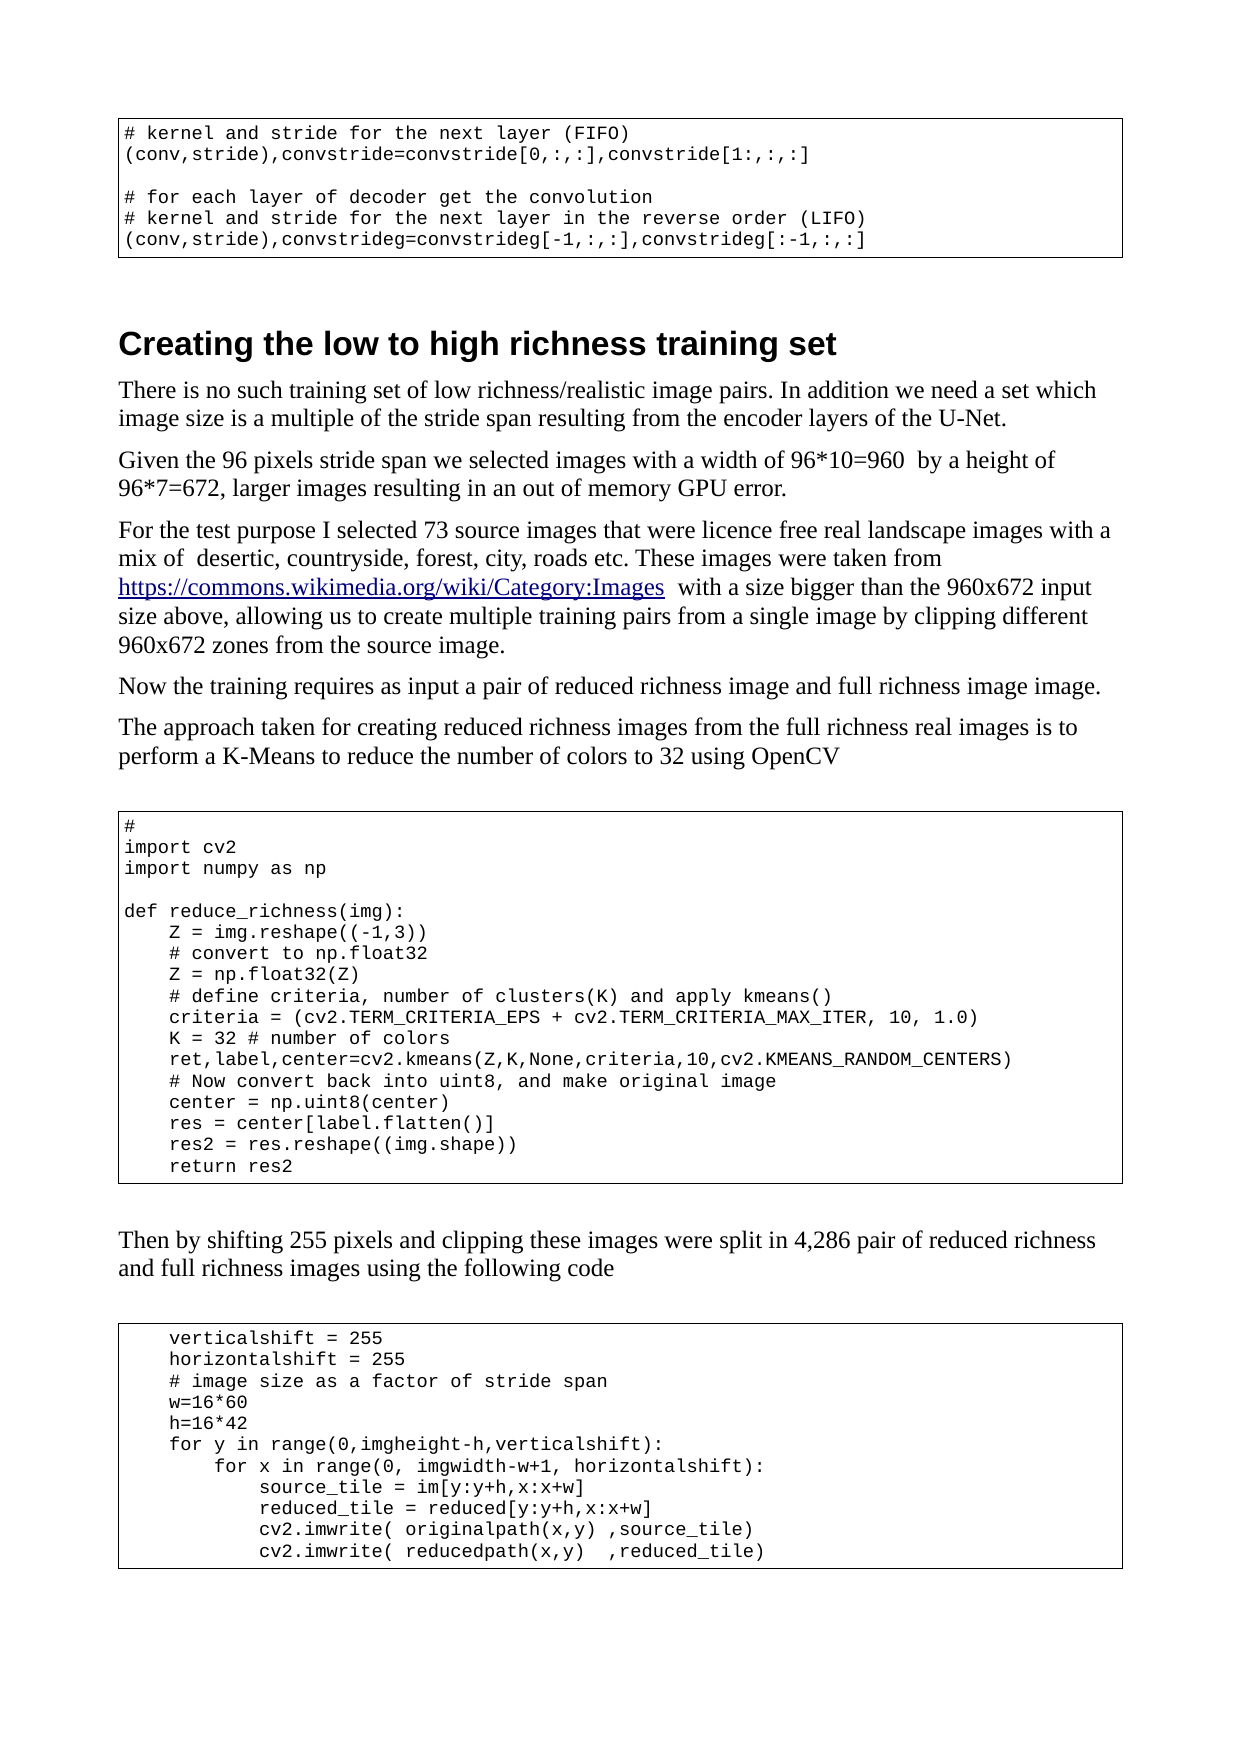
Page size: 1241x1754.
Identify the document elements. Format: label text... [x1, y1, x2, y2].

table_header # kernel and stride for the next layer (FIFO) (conv,stride),convstride=convstride[0,:,:],convstride[1:,:,:] # for each layer of decoder get the convolution # kernel and stride for the next layer in the reverse order (LIFO) (conv,stride),convstrideg=convstrideg[-1,:,:],convstrideg[:-1,:,:] [119, 119, 1122, 257]
text For the test purpose I selected 73 source images that were licence free real landscape images with a mix of desertic, countryside, forest, city, roads etc. These images were taken from https://commons.wikimedia.org/wiki/Category:Images with a size bigger than the 960x672 input size above, allowing us to create multiple training pairs from a single image by clipping different 960x672 zones from the source image. [118, 515, 1122, 658]
table_header # import cv2 import numpy as np def reduce_richness(img): Z = img.reshape((-1,3)) # convert to np.float32 Z = np.float32(Z) # define criteria, number of clusters(K) and apply kmeans() criteria = (cv2.TERM_CRITERIA_EPS + cv2.TERM_CRITERIA_MAX_ITER, 10, 1.0) K = 32 # number of colors ret,label,center=cv2.kmeans(Z,K,None,criteria,10,cv2.KMEANS_RANDOM_CENTERS) # Now convert back into uint8, and make original image center = np.uint8(center) res = center[label.flatten()] res2 = res.reshape((img.shape)) return res2 [119, 812, 1122, 1183]
text The approach taken for creating reduced richness images from the full richness real images is to perform a K-Means to reduce the number of colors to 32 using OpenCV [118, 712, 1122, 770]
table_header verticalshift = 255 horizontalshift = 255 # image size as a factor of stride span w=16*60 h=16*42 for y in range(0,imgheight-h,verticalshift): for x in range(0, imgwidth-w+1, horizontalshift): source_tile = im[y:y+h,x:x+w] reduced_tile = reduced[y:y+h,x:x+w] cv2.imwrite( originalpath(x,y) ,source_tile) cv2.imwrite( reducedpath(x,y) ,reduced_tile) [119, 1324, 1122, 1568]
subtitle Creating the low to high richness training set [118, 323, 1122, 362]
text Now the training requires as input a pair of reduced richness image and full richness image image. [118, 671, 1122, 700]
text There is no such training set of low richness/realistic image pairs. In addition we need a set which image size is a multiple of the stride span resulting from the encoder layers of the U-Net. [118, 375, 1122, 432]
text Given the 96 pixels stride span we selected images with a width of 96*10=960 by a height of 96*7=672, larger images resulting in an out of memory GPU error. [118, 445, 1122, 502]
text Then by shifting 255 pixels and clipping these images were split in 4,286 pair of reduced richness and full richness images using the following code [118, 1225, 1122, 1282]
